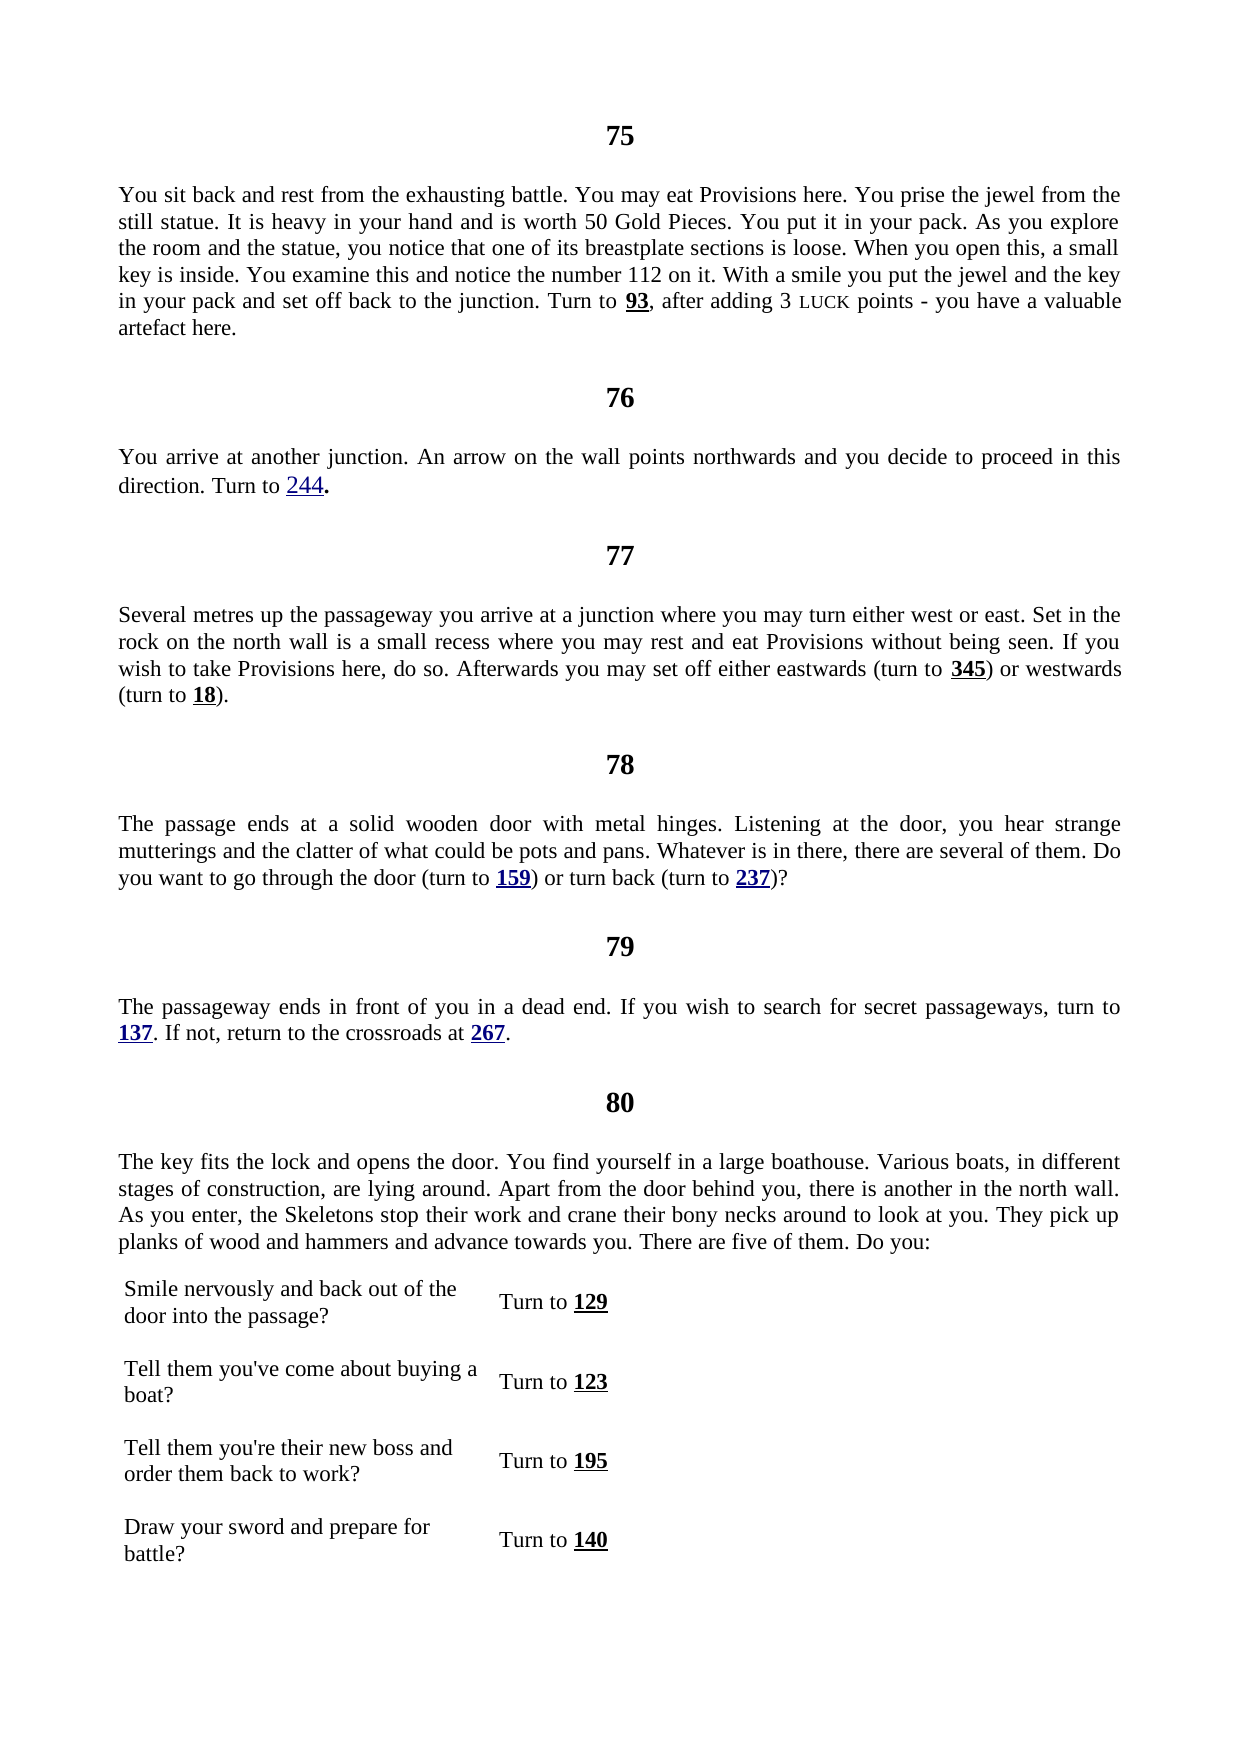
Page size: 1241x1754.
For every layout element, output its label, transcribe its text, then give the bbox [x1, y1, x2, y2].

table_cell Tell them you're their new boss and order them back to work? [118, 1428, 493, 1507]
text Several metres up the passageway you arrive at a junction where you may turn either west or east. Set in the rock on the north wall is a small recess where you may rest and eat Provisions without being seen. If you wish to take Provisions here, do so. Afterwards you may set off either eastwards (turn to 345) or westwards (turn to 18). [118, 601, 1122, 708]
table_header Smile nervously and back out of the door into the passage? [118, 1269, 493, 1349]
text The passage ends at a solid wooden door with metal hinges. Listening at the door, you hear strange mutterings and the clatter of what could be pots and pans. Whatever is in there, there are several of them. Do you want to go through the door (turn to 159) or turn back (turn to 237)? [118, 810, 1122, 890]
table_cell Draw your sword and prepare for battle? [118, 1508, 493, 1587]
subtitle 78 [118, 747, 1122, 781]
table_cell Tell them you've come about buying a boat? [118, 1349, 493, 1428]
subtitle 77 [118, 538, 1122, 572]
subtitle 79 [118, 929, 1122, 963]
text The passageway ends in front of you in a dead end. If you wish to search for secret passageways, turn to 137. If not, return to the crossroads at 267. [118, 992, 1122, 1046]
text You arrive at another junction. An arrow on the wall points northwards and you decide to proceed in this direction. Turn to 244. [118, 443, 1122, 499]
subtitle 76 [118, 380, 1122, 414]
table_cell Turn to 123 [493, 1349, 639, 1428]
table_cell Turn to 195 [493, 1428, 639, 1507]
table_cell Turn to 140 [493, 1508, 639, 1587]
text The key fits the lock and opens the door. You find yourself in a large boathouse. Various boats, in different stages of construction, are lying around. Apart from the door behind you, there is another in the north wall. As you enter, the Skeletons stop their work and crane their bony necks around to look at you. They pick up planks of wood and hammers and advance towards you. There are five of them. Do you: [118, 1148, 1122, 1254]
subtitle 80 [118, 1085, 1122, 1119]
subtitle 75 [118, 118, 1122, 152]
table_header Turn to 129 [493, 1269, 639, 1349]
text You sit back and rest from the exhausting battle. You may eat Provisions here. You prise the jewel from the still statue. It is heavy in your hand and is worth 50 Gold Pieces. You put it in your pack. As you explore the room and the statue, you notice that one of its breastplate sections is loose. When you open this, a small key is inside. You examine this and notice the number 112 on it. With a smile you put the jewel and the key in your pack and set off back to the junction. Turn to 93, after adding 3 luck points - you have a valuable artefact here. [118, 181, 1122, 341]
